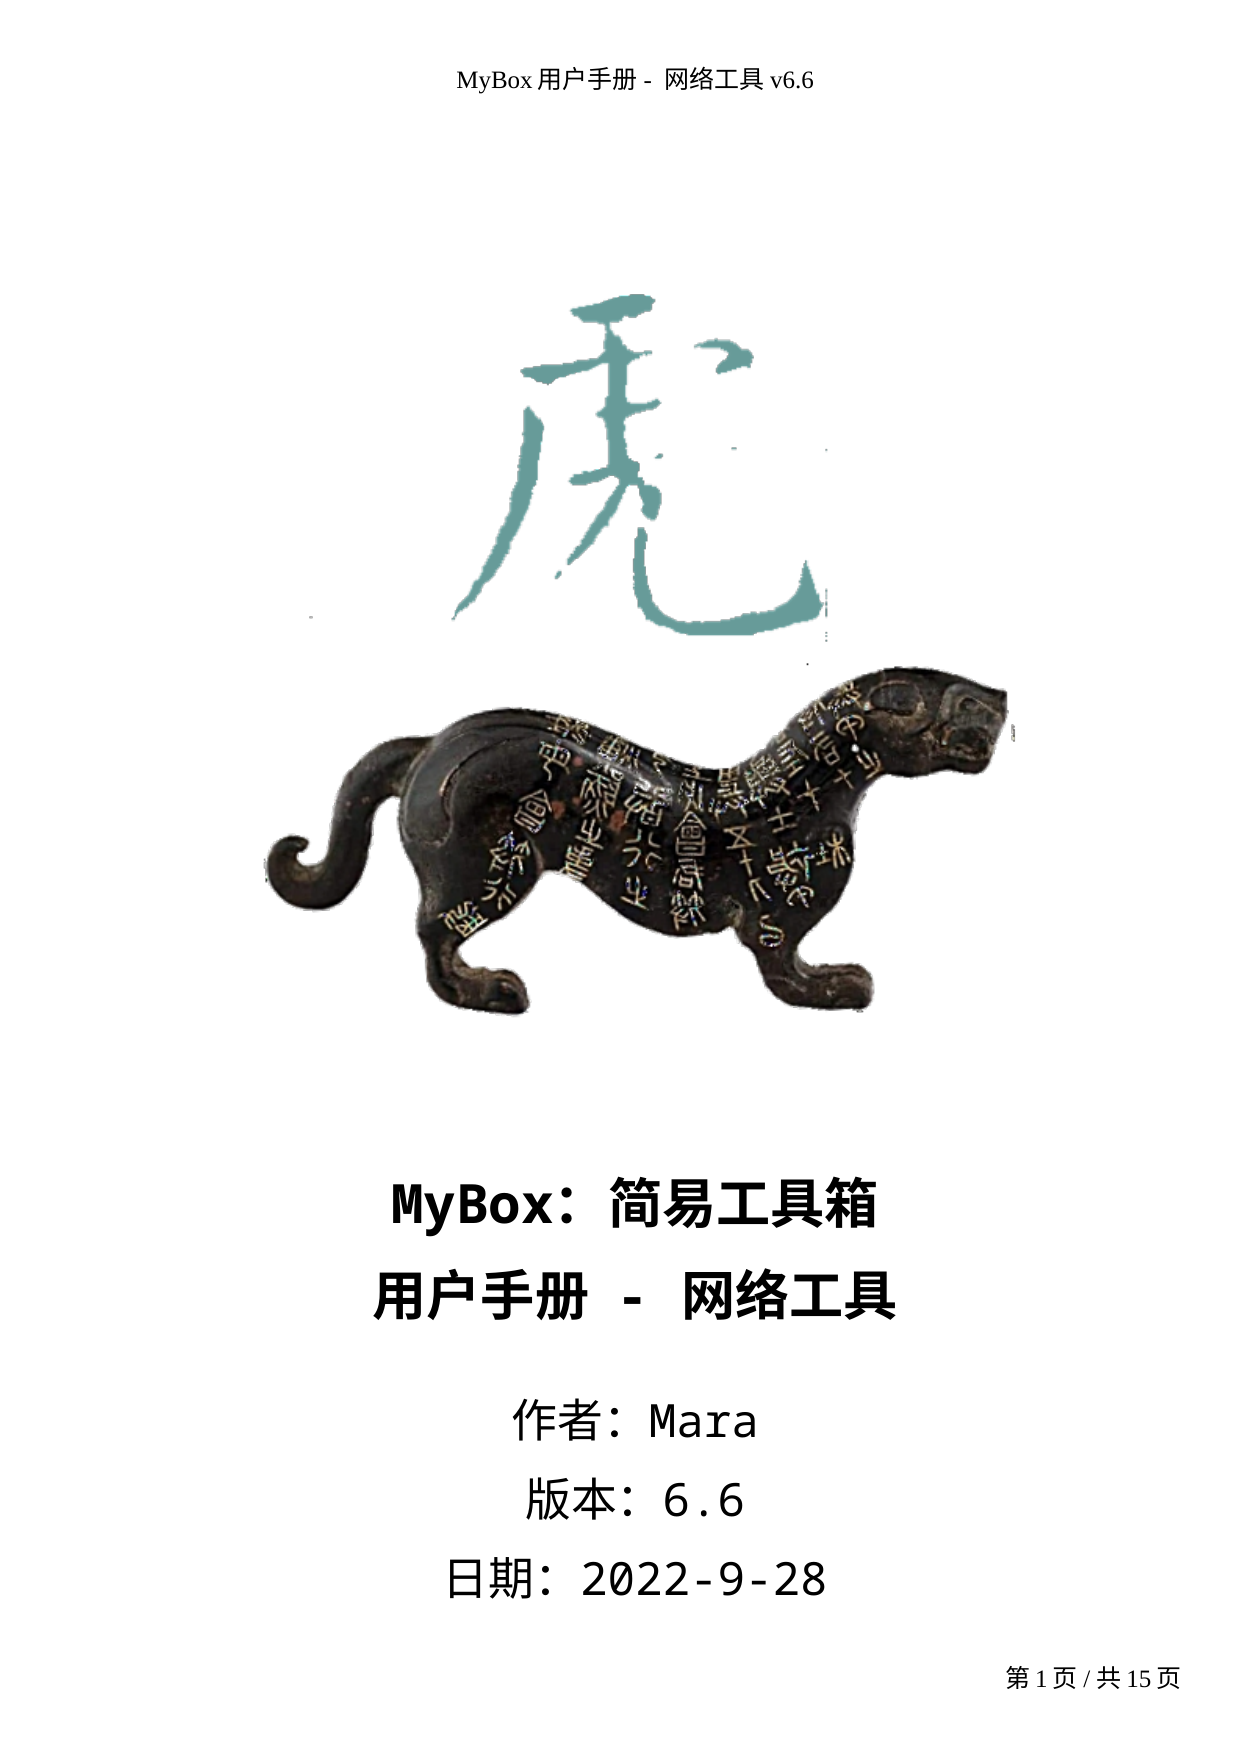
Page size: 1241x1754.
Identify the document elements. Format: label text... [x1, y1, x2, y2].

text 作者：Mara [88, 1384, 1181, 1451]
text 版本：6.6 [88, 1463, 1181, 1530]
subtitle MyBox：简易工具箱 [88, 1161, 1181, 1239]
picture [244, 268, 1026, 1050]
text 日期：2022-9-28 [88, 1543, 1181, 1609]
text 用户手册 - 网络工具 [88, 1252, 1181, 1331]
